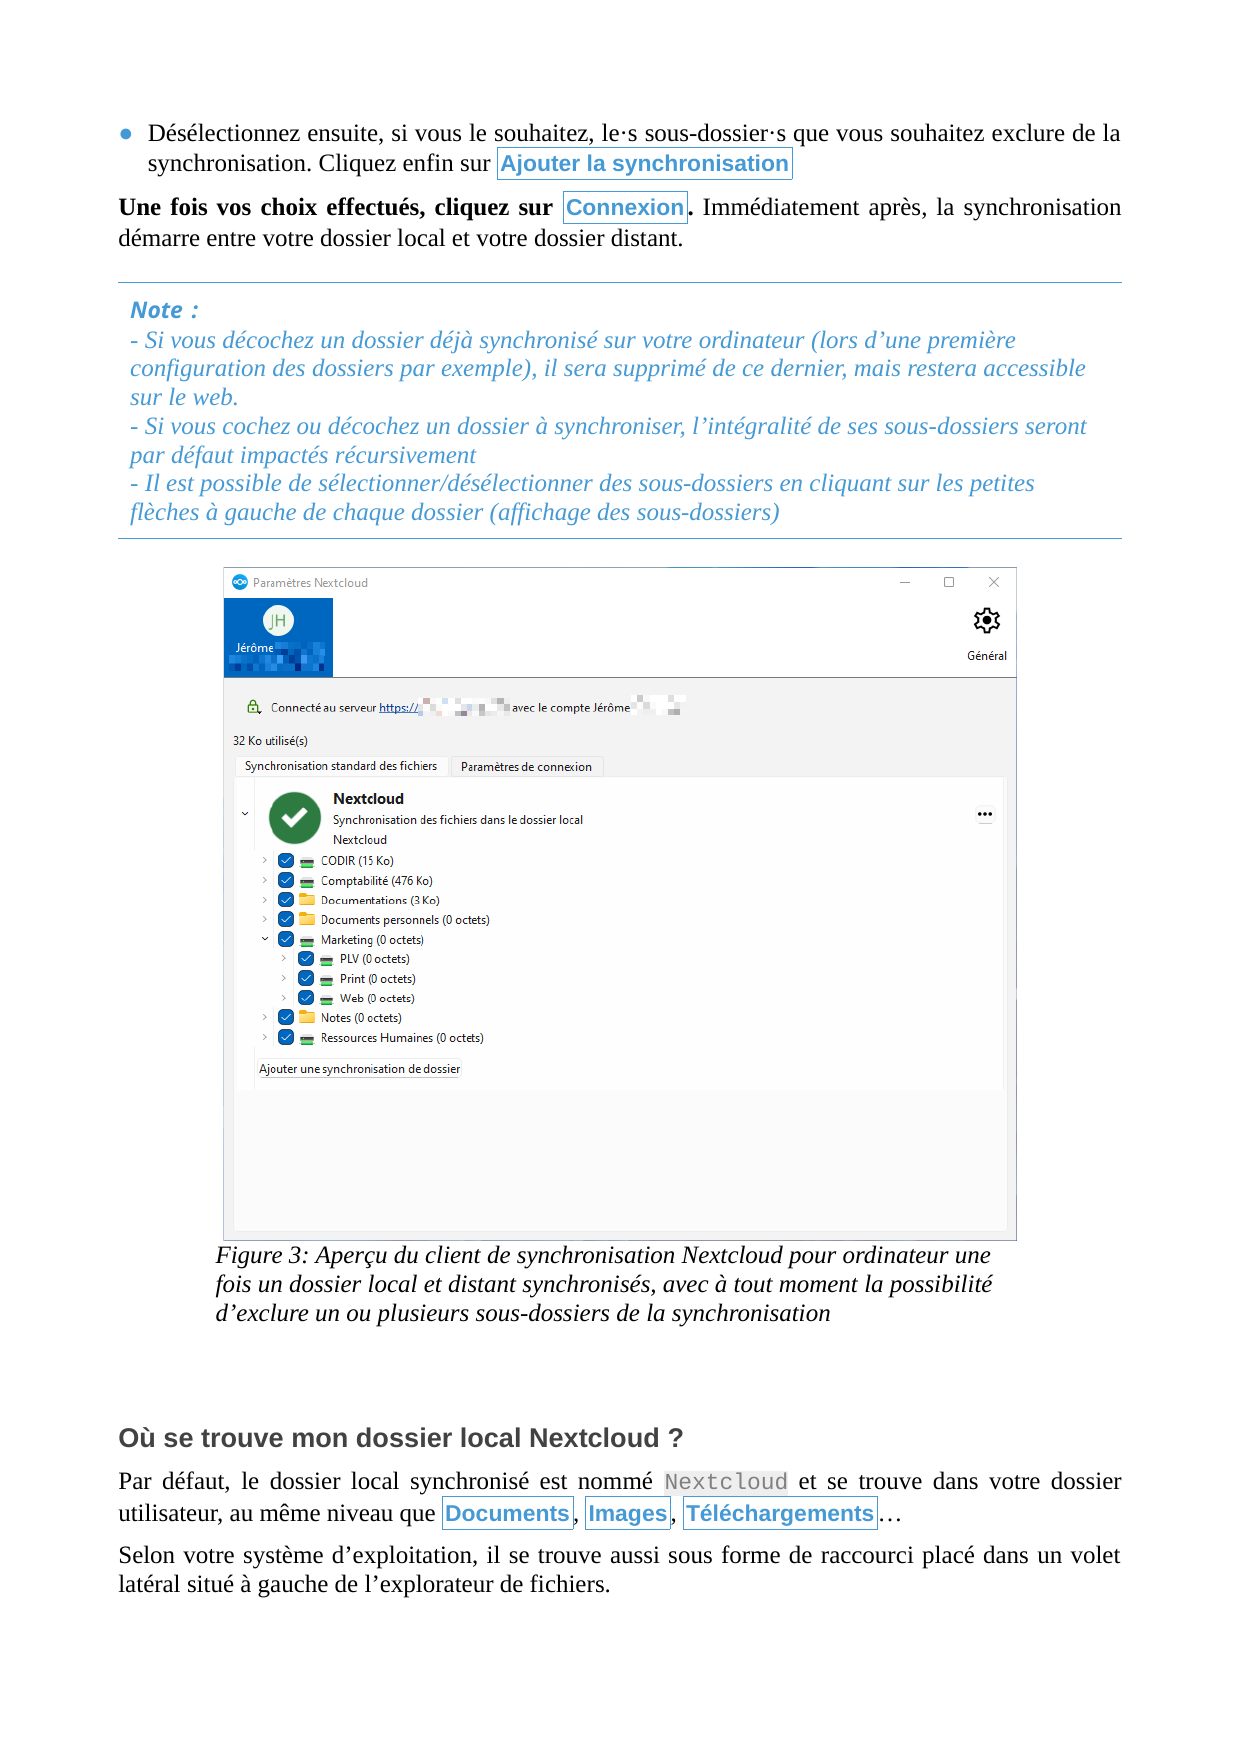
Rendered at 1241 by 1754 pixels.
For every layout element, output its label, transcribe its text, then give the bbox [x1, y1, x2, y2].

text Une fois vos choix effectués, cliquez sur Connexion. Immédiatement après, la synchronisation démarre entre votre dossier local et votre dossier distant. [118, 191, 1122, 252]
text Figure 3: Aperçu du client de synchronisation Nextcloud pour ordinateur une fois un dossier local et distant synchronisés, avec à tout moment la possibilité d’exclure un ou plusieurs sous-dossiers de la synchronisation [215, 567, 1025, 1327]
list Désélectionnez ensuite, si vous le souhaitez, le·s sous-dossier·s que vous souhaitez exclure de la synchronisation. Cliquez enfin sur Ajouter la synchronisation [118, 118, 1122, 179]
text Selon votre système d’exploitation, il se trouve aussi sous forme de raccourci placé dans un volet latéral situé à gauche de l’explorateur de fichiers. [118, 1541, 1122, 1598]
subtitle Où se trouve mon dossier local Nextcloud ? [118, 1422, 1122, 1454]
text Note : - Si vous décochez un dossier déjà synchronisé sur votre ordinateur (lors d’une première configuration des dossiers par exemple), il sera supprimé de ce dernier, mais restera accessible sur le web. - Si vous cochez ou décochez un dossier à synchroniser, l’intégralité de ses sous-dossiers seront par défaut impactés récursivement - Il est possible de sélectionner/désélectionner des sous-dossiers en cliquant sur les petites flèches à gauche de chaque dossier (affichage des sous-dossiers) [118, 283, 1122, 538]
picture [223, 567, 1017, 1241]
text Par défaut, le dossier local synchronisé est nommé Nextcloud et se trouve dans votre dossier utilisateur, au même niveau que Documents, Images, Téléchargements… [118, 1466, 1122, 1529]
